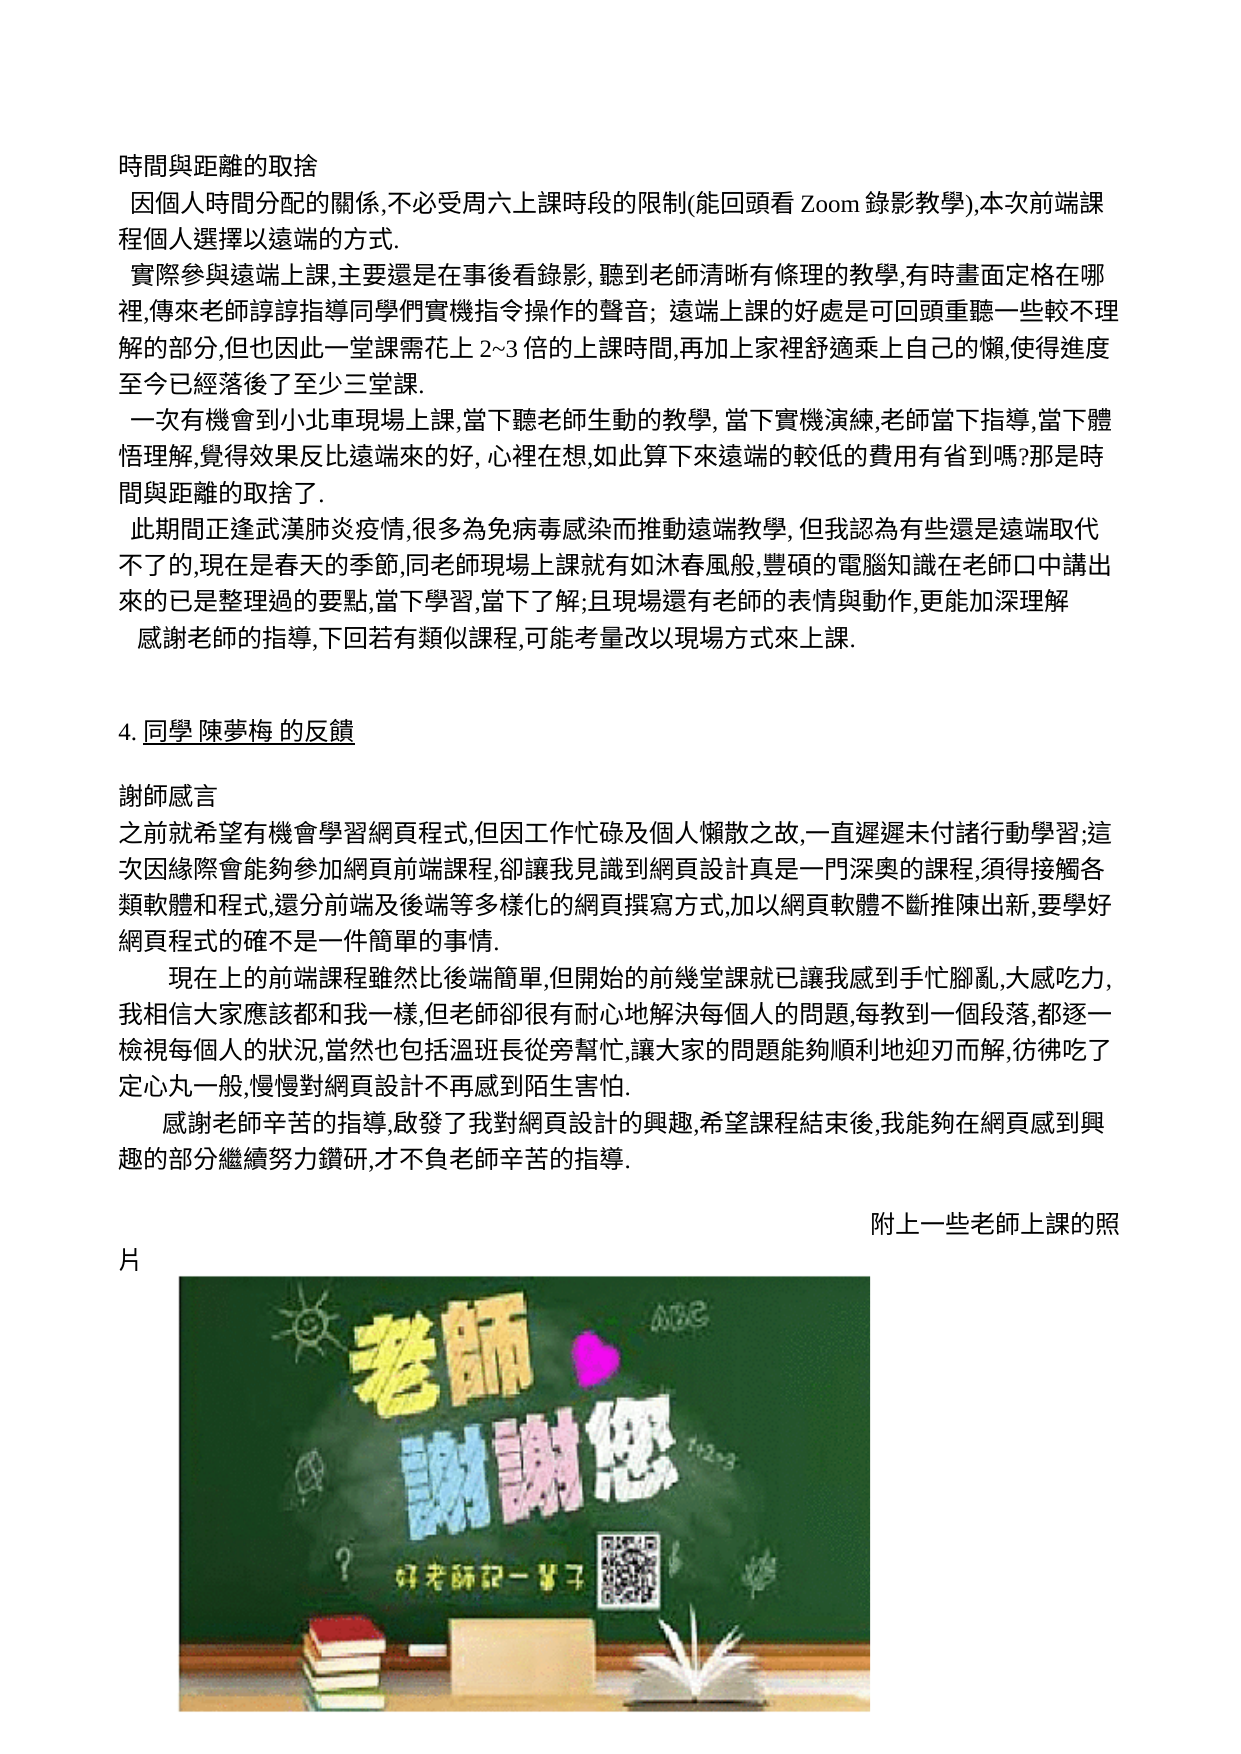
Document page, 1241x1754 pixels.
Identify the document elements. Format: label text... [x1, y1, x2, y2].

text 之前就希望有機會學習網頁程式,但因工作忙碌及個人懶散之故,一直遲遲未付諸行動學習;這次因緣際會能夠參加網頁前端課程,卻讓我見識到網頁設計真是一門深奧的課程,須得接觸各類軟體和程式,還分前端及後端等多樣化的網頁撰寫方式,加以網頁軟體不斷推陳出新,要學好網頁程式的確不是一件簡單的事情. 現在上的前端課程雖然比後端簡單,但開始的前幾堂課就已讓我感到手忙腳亂,大感吃力,我相信大家應該都和我一樣,但老師卻很有耐心地解決每個人的問題,每教到一個段落,都逐一檢視每個人的狀況,當然也包括溫班長從旁幫忙,讓大家的問題能夠順利地迎刃而解,彷彿吃了定心丸一般,慢慢對網頁設計不再感到陌生害怕. 感謝老師辛苦的指導,啟發了我對網頁設計的興趣,希望課程結束後,我能夠在網頁感到興趣的部分繼續努力鑽研,才不負老師辛苦的指導. [118, 813, 1122, 1176]
text 4. 同學 陳夢梅 的反饋 [118, 712, 1122, 748]
text 謝師感言 [118, 777, 1122, 813]
text 感謝老師的指導,下回若有類似課程,可能考量改以現場方式來上課. [118, 618, 1122, 683]
text 附上一些老師上課的照片 [118, 1204, 1122, 1277]
picture [176, 1233, 871, 1754]
text 時間與距離的取捨 因個人時間分配的關係,不必受周六上課時段的限制(能回頭看Zoom錄影教學),本次前端課程個人選擇以遠端的方式. 實際參與遠端上課,主要還是在事後看錄影, 聽到老師清晰有條理的教學,有時畫面定格在哪裡,傳來老師諄諄指導同學們實機指令操作的聲音; 遠端上課的好處是可回頭重聽一些較不理解的部分,但也因此一堂課需花上2~3倍的上課時間,再加上家裡舒適乘上自己的懶,使得進度至今已經落後了至少三堂課. 一次有機會到小北車現場上課,當下聽老師生動的教學, 當下實機演練,老師當下指導,當下體悟理解,覺得效果反比遠端來的好, 心裡在想,如此算下來遠端的較低的費用有省到嗎?那是時間與距離的取捨了. 此期間正逢武漢肺炎疫情,很多為免病毒感染而推動遠端教學, 但我認為有些還是遠端取代不了的,現在是春天的季節,同老師現場上課就有如沐春風般,豐碩的電腦知識在老師口中講出來的已是整理過的要點,當下學習,當下了解;且現場還有老師的表情與動作,更能加深理解 [118, 147, 1122, 618]
